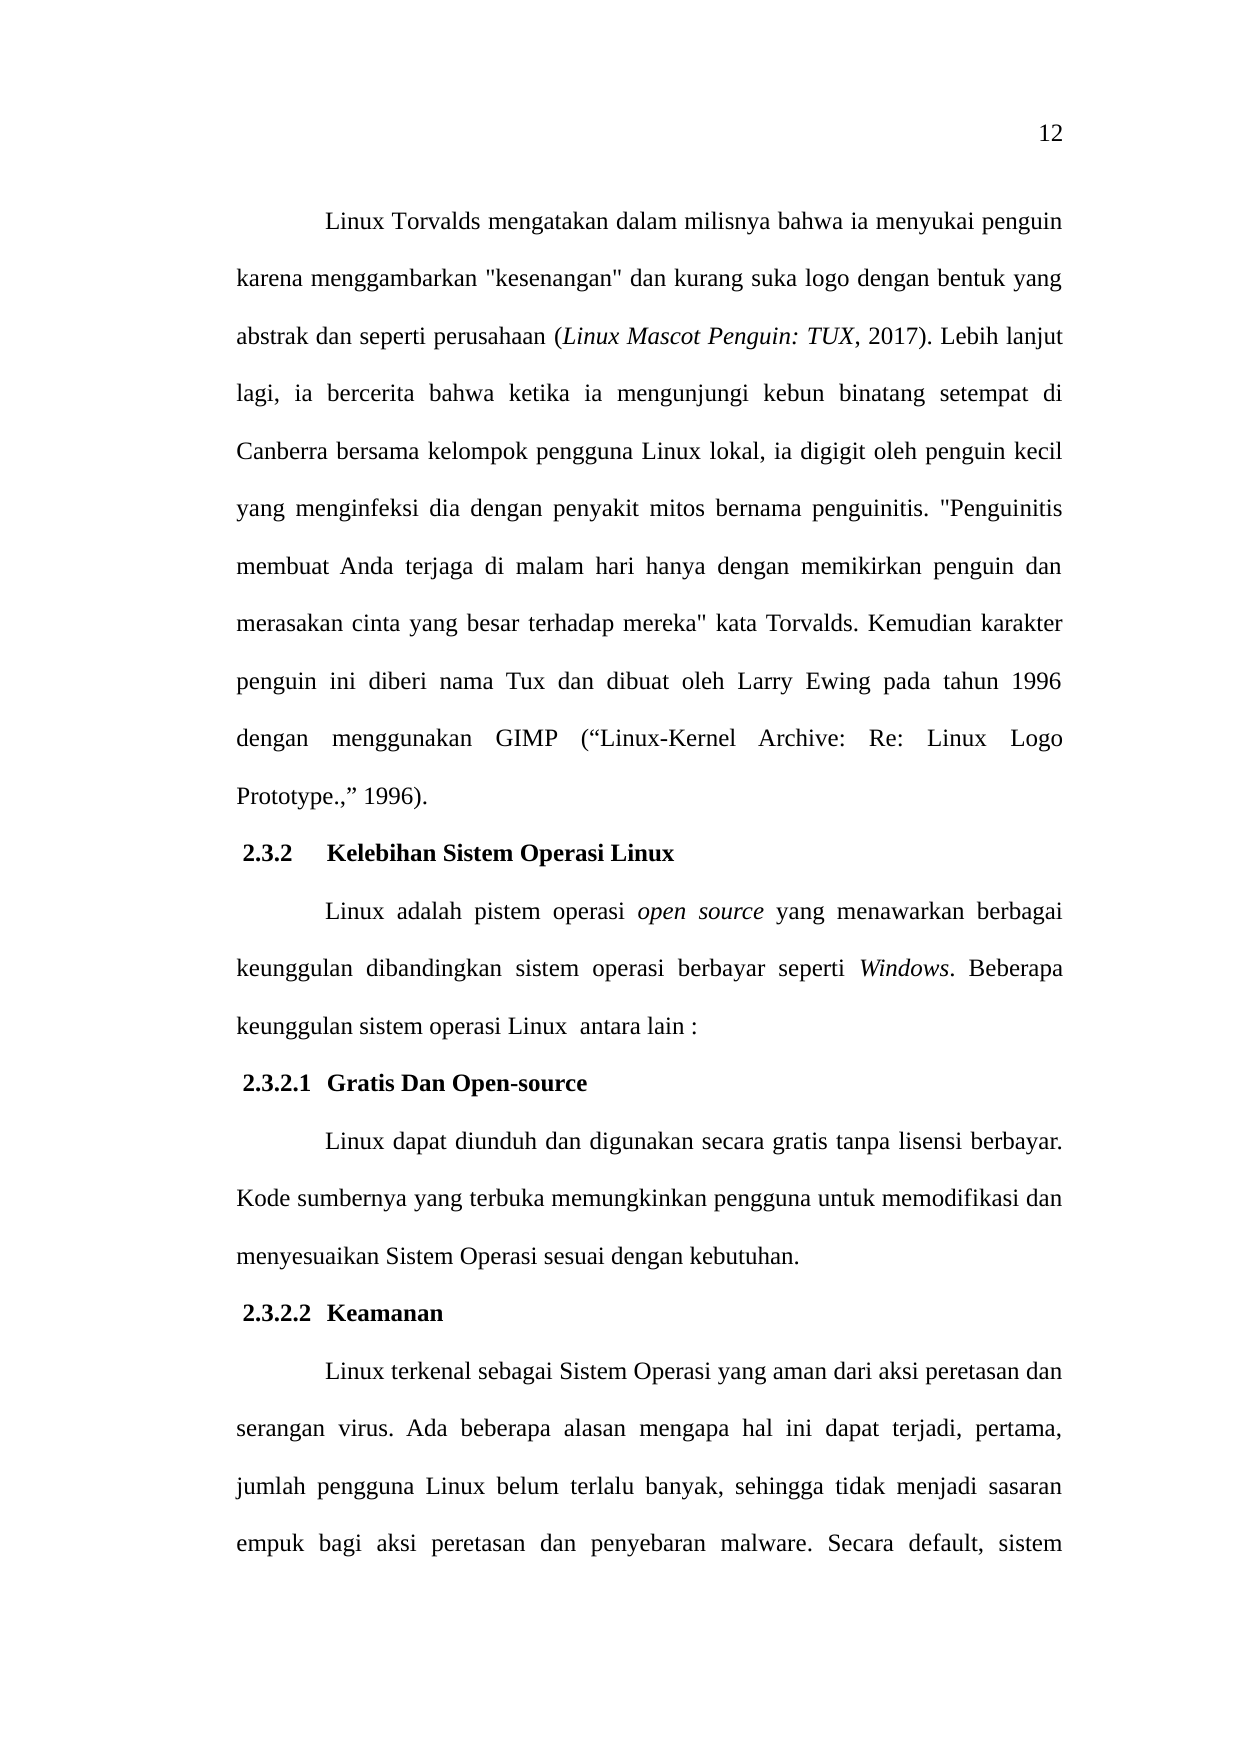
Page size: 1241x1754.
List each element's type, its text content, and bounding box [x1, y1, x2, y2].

text Linux terkenal sebagai Sistem Operasi yang aman dari aksi peretasan dan serangan virus. Ada beberapa alasan mengapa hal ini dapat terjadi, pertama, jumlah pengguna Linux belum terlalu banyak, sehingga tidak menjadi sasaran empuk bagi aksi peretasan dan penyebaran malware. Secara default, sistem [236, 1356, 1063, 1557]
text Linux Torvalds mengatakan dalam milisnya bahwa ia menyukai penguin karena menggambarkan "kesenangan" dan kurang suka logo dengan bentuk yang abstrak dan seperti perusahaan (Linux Mascot Penguin: TUX, 2017)⁠. Lebih lanjut lagi, ia bercerita bahwa ketika ia mengunjungi kebun binatang setempat di Canberra bersama kelompok pengguna Linux lokal, ia digigit oleh penguin kecil yang menginfeksi dia dengan penyakit mitos bernama penguinitis. "Penguinitis membuat Anda terjaga di malam hari hanya dengan memikirkan penguin dan merasakan cinta yang besar terhadap mereka" kata Torvalds. Kemudian karakter penguin ini diberi nama Tux dan dibuat oleh Larry Ewing pada tahun 1996 dengan menggunakan GIMP (“Linux-Kernel Archive: Re: Linux Logo Prototype.,” 1996)⁠. [236, 206, 1063, 810]
text Linux dapat diunduh dan digunakan secara gratis tanpa lisensi berbayar. Kode sumbernya yang terbuka memungkinkan pengguna untuk memodifikasi dan menyesuaikan Sistem Operasi sesuai dengan kebutuhan. [236, 1126, 1063, 1270]
subtitle Keamanan [236, 1298, 1063, 1327]
text Linux adalah pistem operasi open source yang menawarkan berbagai keunggulan dibandingkan sistem operasi berbayar seperti Windows. Beberapa keunggulan sistem operasi Linux antara lain : [236, 896, 1063, 1040]
subtitle Gratis dan Open-source [236, 1068, 1063, 1097]
subtitle Kelebihan Sistem Operasi Linux [236, 838, 1063, 867]
